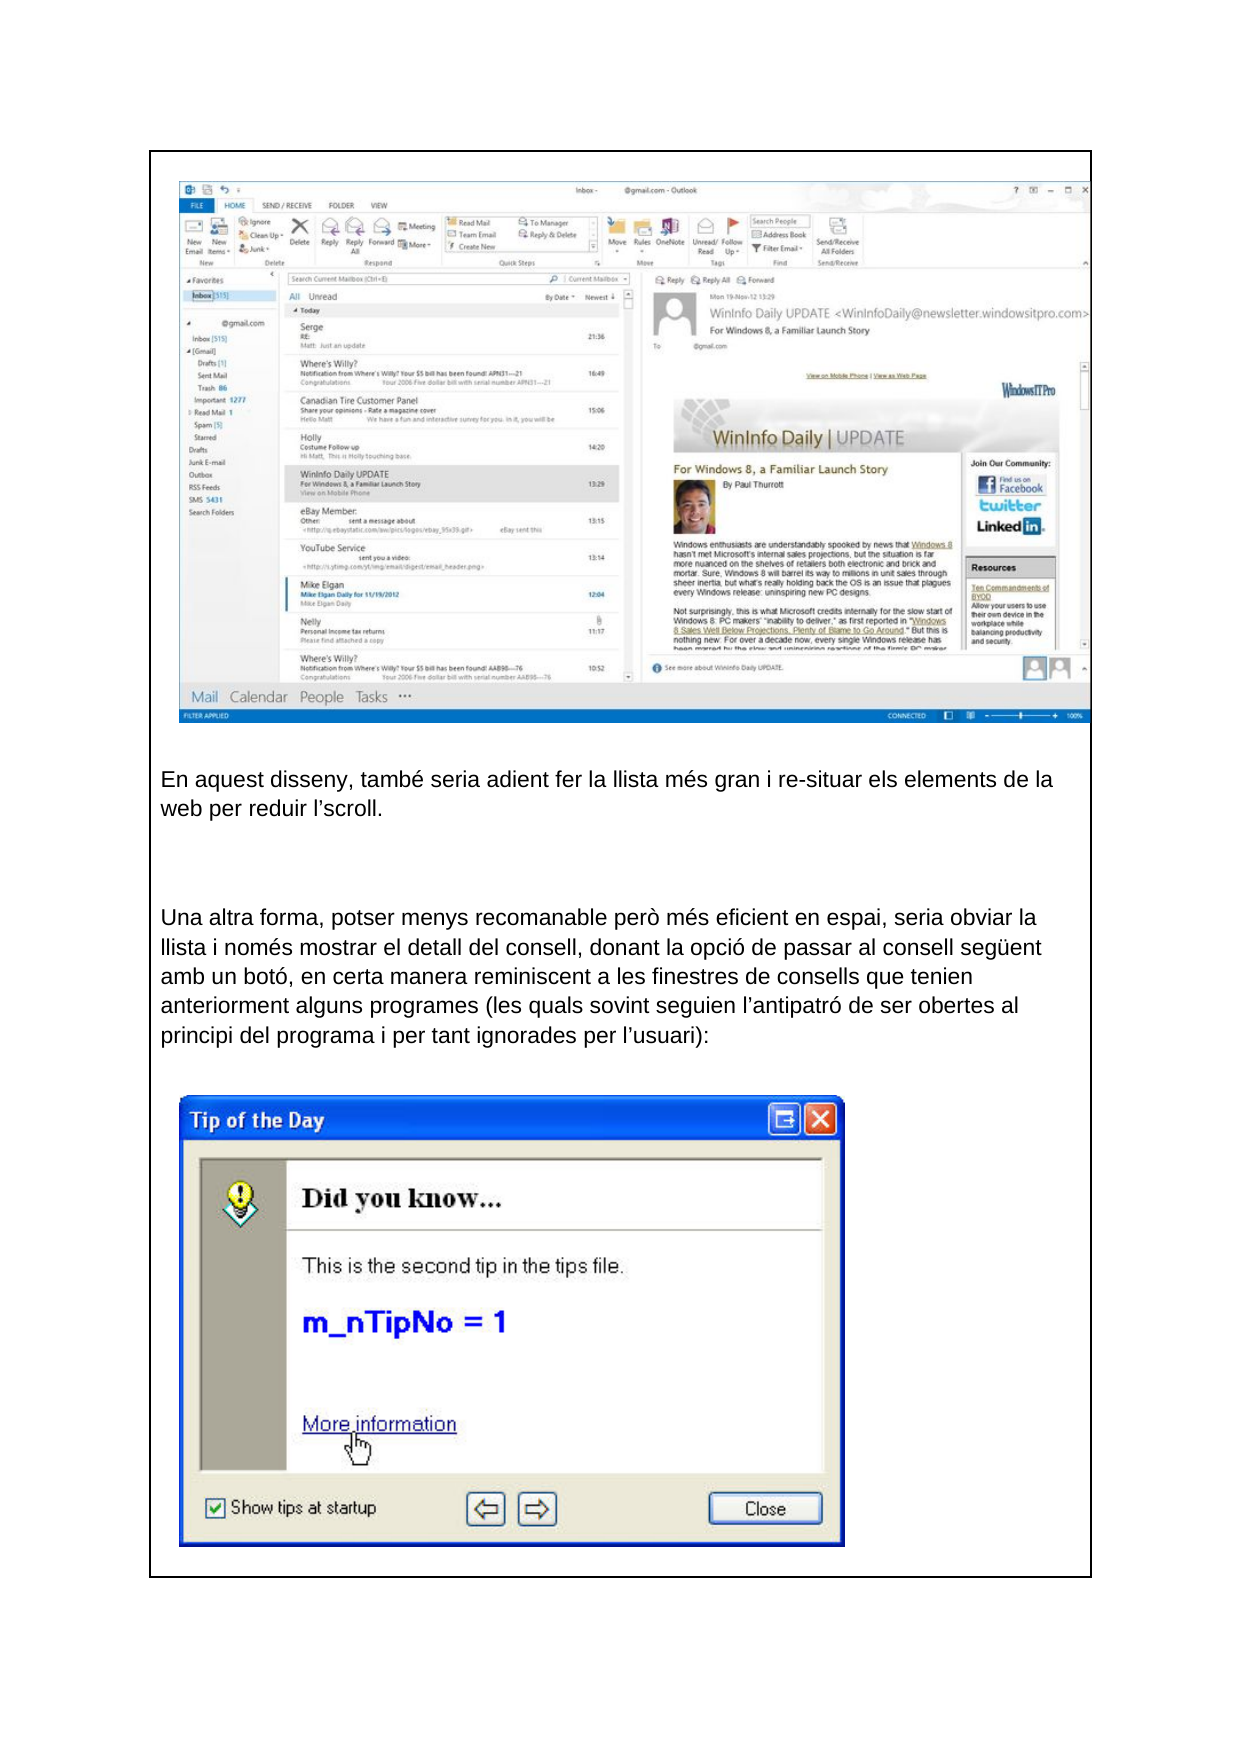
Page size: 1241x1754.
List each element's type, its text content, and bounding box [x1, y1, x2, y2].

table_header En aquest disseny, també seria adient fer la llista més gran i re-situar els elements de la web per reduir l’scroll. Una altra forma, potser menys recomanable però més eficient en espai, seria obviar la llista i només mostrar el detall del consell, donant la opció de passar al consell següent amb un botó, en certa manera reminiscent a les finestres de consells que tenien anteriorment alguns programes (les quals sovint seguien l’antipatró de ser obertes al principi del programa i per tant ignorades per l’usuari): [151, 152, 1090, 1576]
picture [179, 181, 1091, 723]
picture [179, 1095, 845, 1547]
